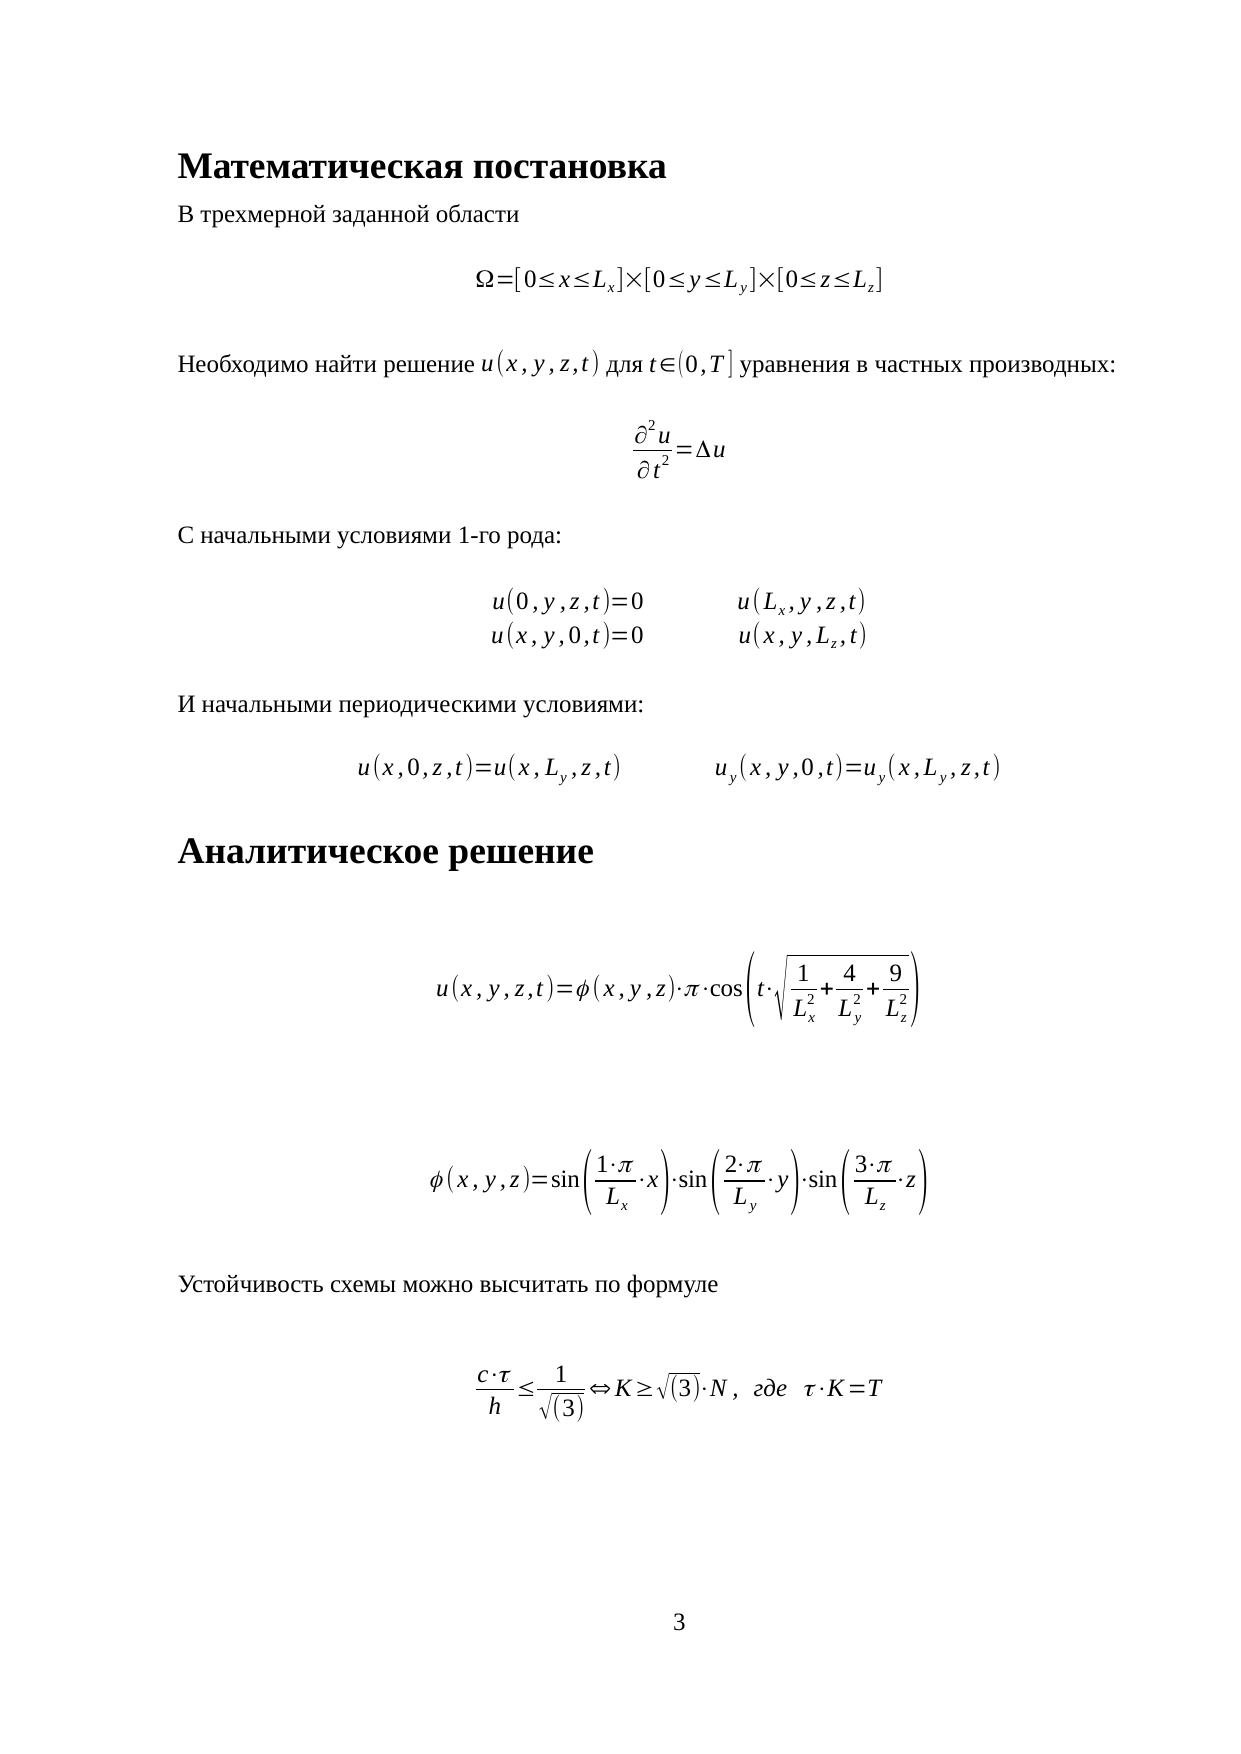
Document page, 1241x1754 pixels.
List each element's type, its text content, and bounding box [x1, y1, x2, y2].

subtitle Аналитическое решение [177, 762, 1181, 871]
text С начальными условиями 1-го рода: [177, 398, 1181, 549]
text Устойчивость схемы можно высчитать по формуле [177, 1269, 1181, 1298]
subtitle Математическая постановка [177, 143, 1181, 186]
text И начальными периодическими условиями: [177, 568, 1181, 718]
text Необходимо найти решение для уравнения в частных производных: [177, 348, 1181, 379]
text В трехмерной заданной области [177, 199, 1181, 227]
